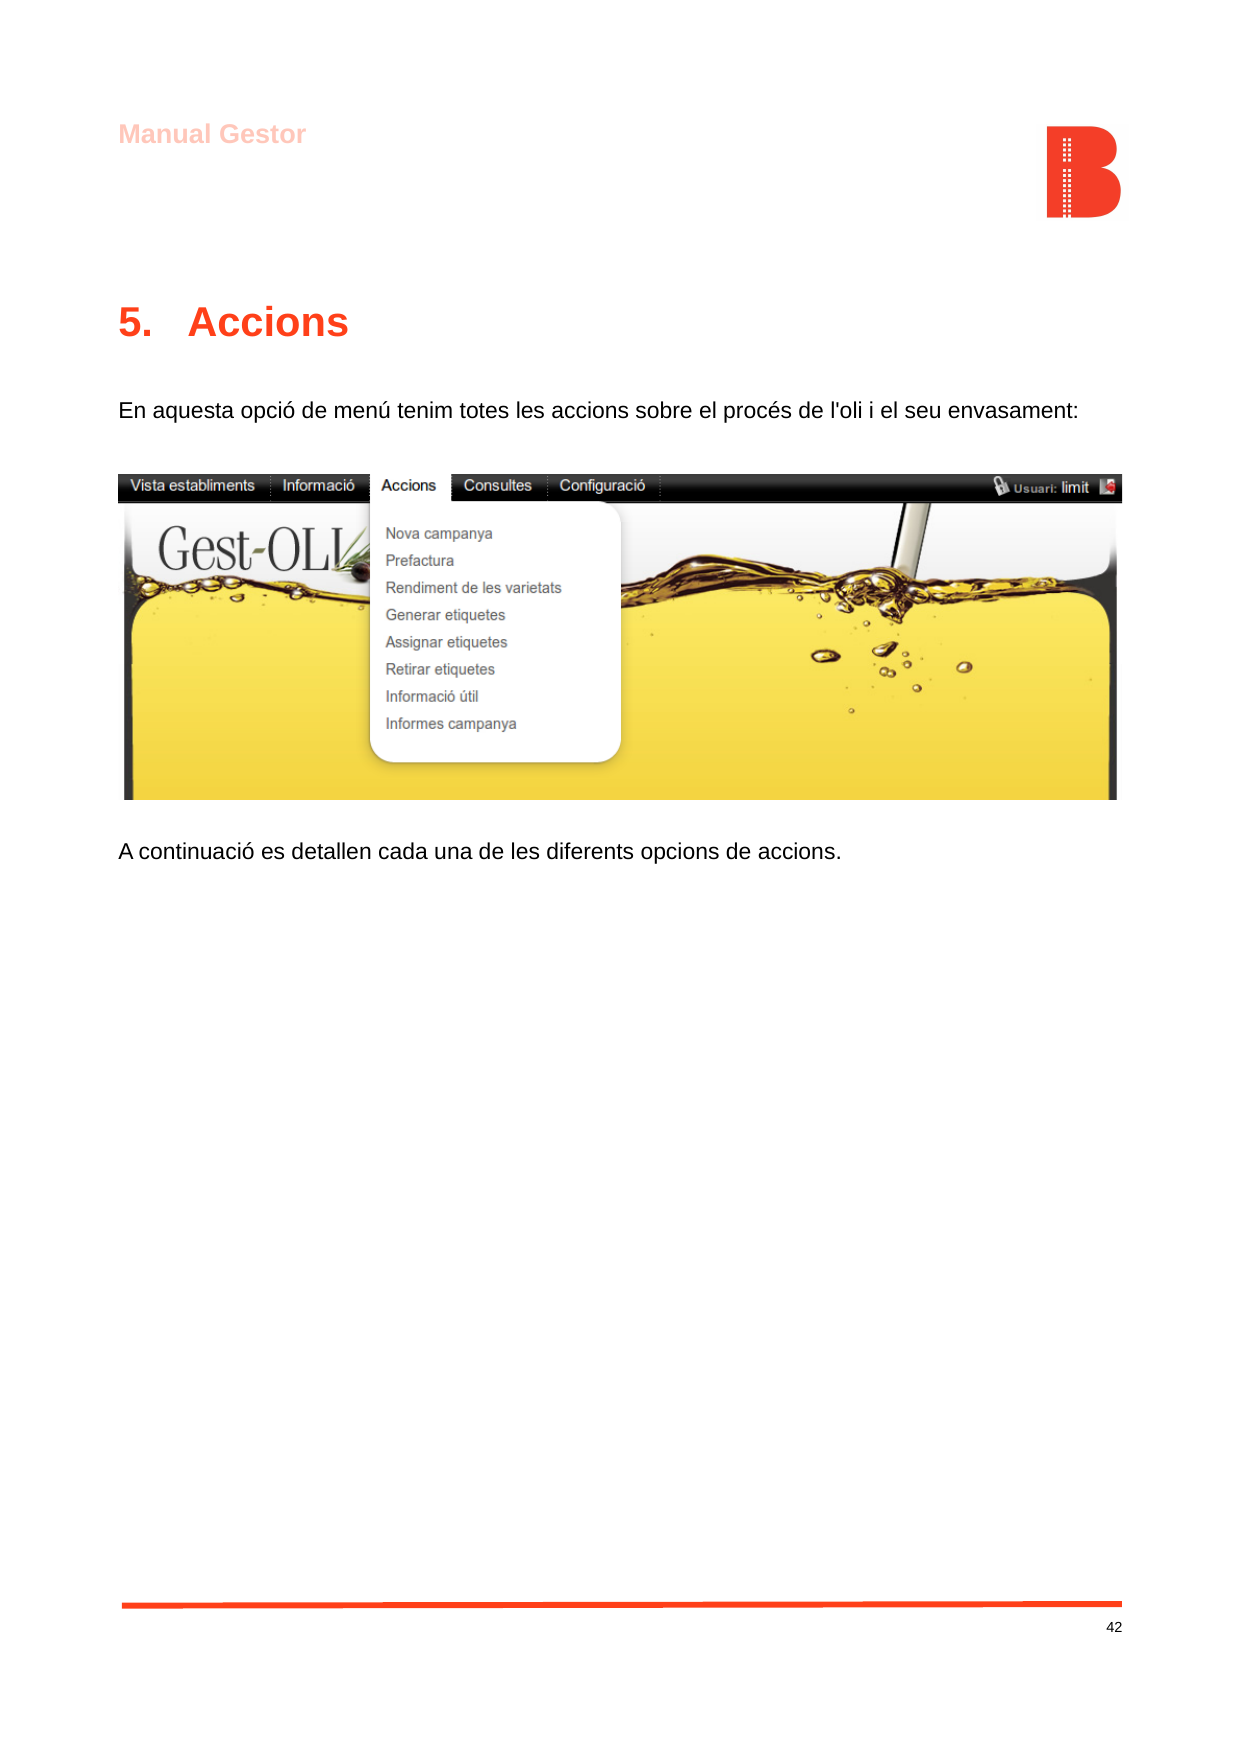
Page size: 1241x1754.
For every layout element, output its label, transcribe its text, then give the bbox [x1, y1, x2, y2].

picture [118, 474, 1123, 800]
text En aquesta opció de menú tenim totes les accions sobre el procés de l'oli i el seu envasament: [118, 397, 1122, 423]
picture [1036, 124, 1130, 221]
text A continuació es detallen cada una de les diferents opcions de accions. [118, 838, 1122, 864]
subtitle Accions [118, 298, 1122, 346]
